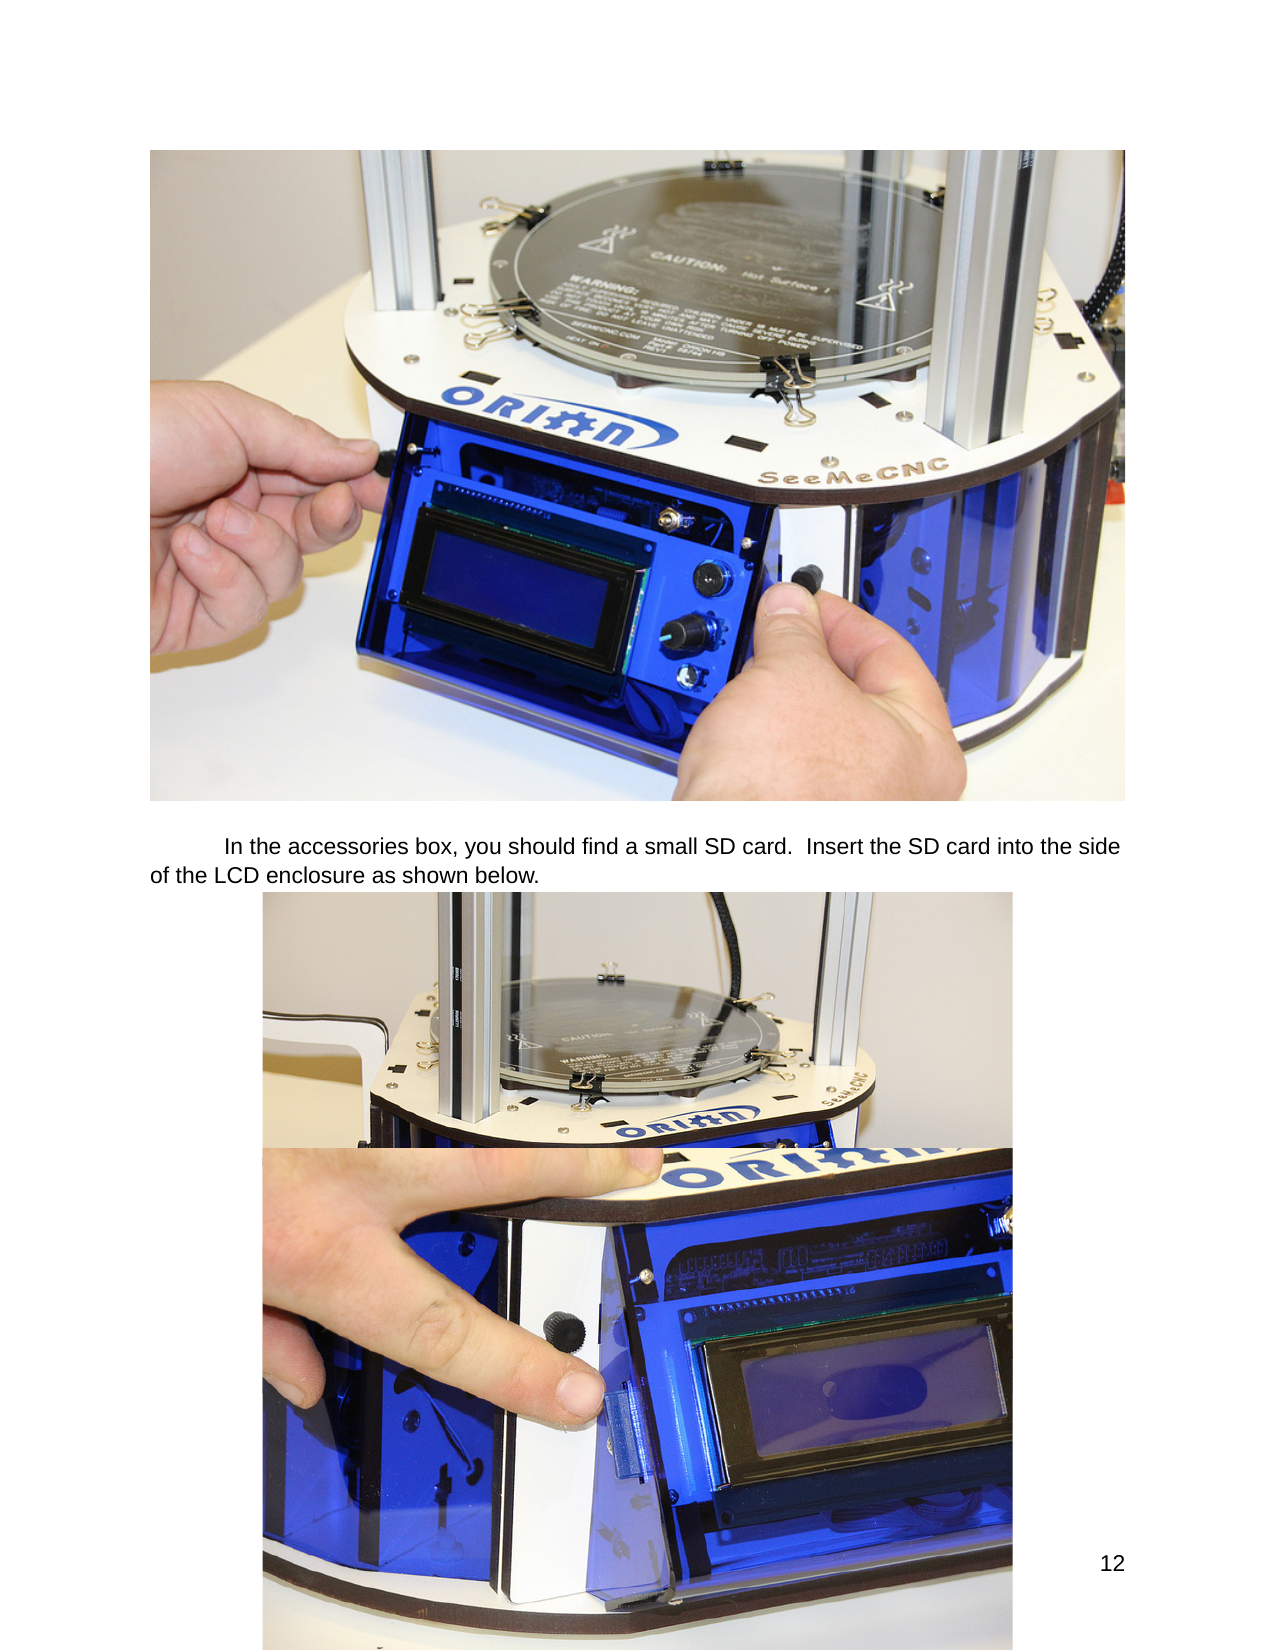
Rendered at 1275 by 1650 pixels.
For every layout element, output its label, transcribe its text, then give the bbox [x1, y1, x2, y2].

picture [150, 150, 1125, 801]
text In the accessories box, you should find a small SD card. Insert the SD card into the side of the LCD enclosure as shown below. [150, 834, 1125, 889]
picture [262, 892, 1013, 1650]
